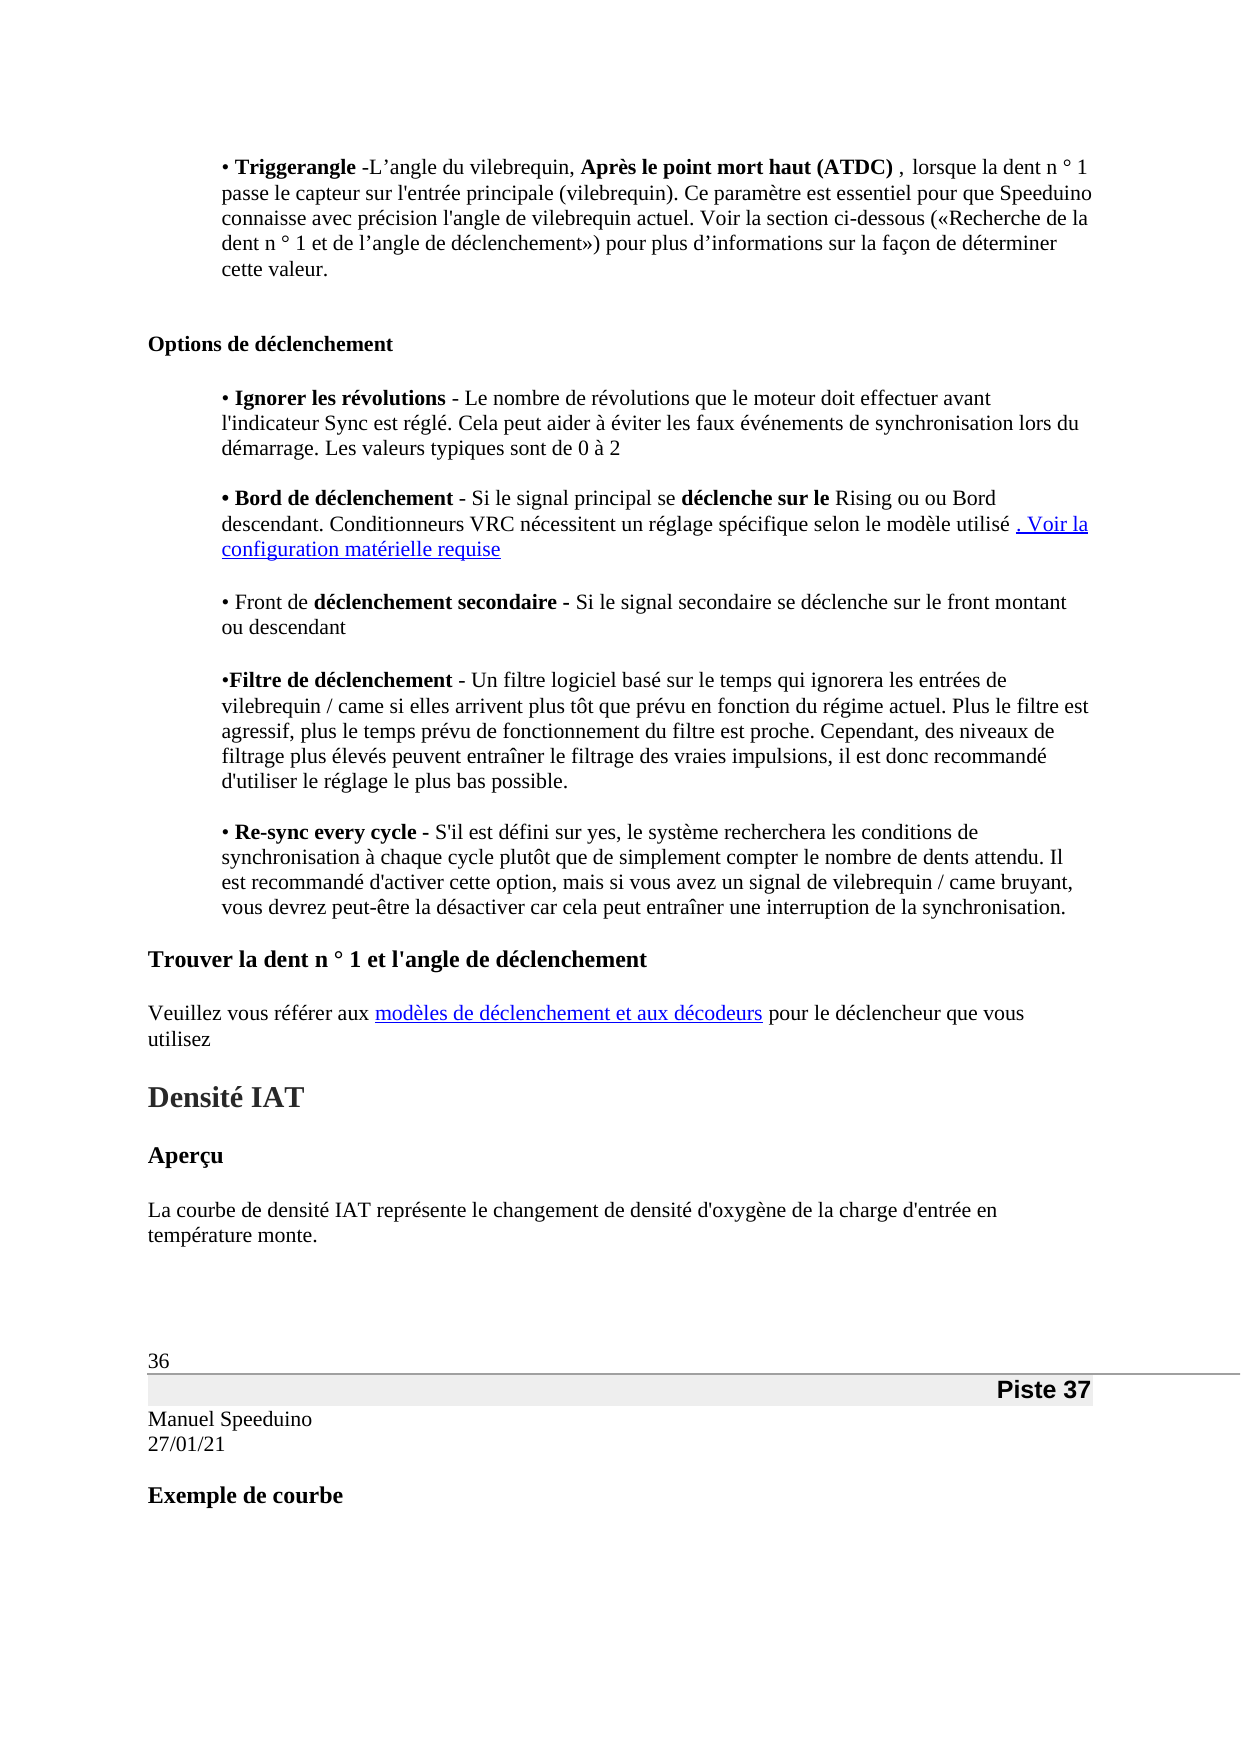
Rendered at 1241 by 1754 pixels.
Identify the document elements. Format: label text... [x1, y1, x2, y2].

text • Bord de déclenchement - Si le signal principal se déclenche sur le Rising ou ou Bord descendant. Conditionneurs VRC nécessitent un réglage spécifique selon le modèle utilisé . Voir la configuration matérielle requise [221, 485, 1093, 561]
text 36 [148, 1348, 1093, 1373]
text • Ignorer les révolutions - Le nombre de révolutions que le moteur doit effectuer avant l'indicateur Sync est réglé. Cela peut aider à éviter les faux événements de synchronisation lors du démarrage. Les valeurs typiques sont de 0 à 2 [221, 384, 1093, 460]
text • Front de déclenchement secondaire - Si le signal secondaire se déclenche sur le front montant ou descendant [221, 589, 1093, 639]
text •Filtre de déclenchement - Un filtre logiciel basé sur le temps qui ignorera les entrées de vilebrequin / came si elles arrivent plus tôt que prévu en fonction du régime actuel. Plus le filtre est agressif, plus le temps prévu de fonctionnement du filtre est proche. Cependant, des niveaux de filtrage plus élevés peuvent entraîner le filtrage des vraies impulsions, il est donc recommandé d'utiliser le réglage le plus bas possible. [221, 667, 1093, 793]
text Exemple de courbe [148, 1481, 1093, 1509]
text • Re-sync every cycle - S'il est défini sur yes, le système recherchera les conditions de synchronisation à chaque cycle plutôt que de simplement compter le nombre de dents attendu. Il est recommandé d'activer cette option, mais si vous avez un signal de vilebrequin / came bruyant, vous devrez peut-être la désactiver car cela peut entraîner une interruption de la synchronisation. [221, 819, 1093, 919]
text Veuillez vous référer aux modèles de déclenchement et aux décodeurs pour le déclencheur que vous utilisez [148, 1000, 1093, 1051]
text Aperçu [148, 1141, 1093, 1169]
text • Triggerangle -L’angle du vilebrequin, Après le point mort haut (ATDC) , lorsque la dent n ° 1 passe le capteur sur l'entrée principale (vilebrequin). Ce paramètre est essentiel pour que Speeduino connaisse avec précision l'angle de vilebrequin actuel. Voir la section ci-dessous («Recherche de la dent n ° 1 et de l’angle de déclenchement») pour plus d’informations sur la façon de déterminer cette valeur. [221, 148, 1093, 281]
text Densité IAT [148, 1079, 1093, 1113]
text Manuel Speeduino [148, 1406, 1093, 1431]
text 27/01/21 [148, 1431, 1093, 1456]
table_header Piste 37 [148, 1375, 1093, 1406]
text Options de déclenchement [148, 331, 1093, 356]
text Trouver la dent n ° 1 et l'angle de déclenchement [148, 945, 1093, 972]
text La courbe de densité IAT représente le changement de densité d'oxygène de la charge d'entrée en température monte. [148, 1197, 1093, 1247]
